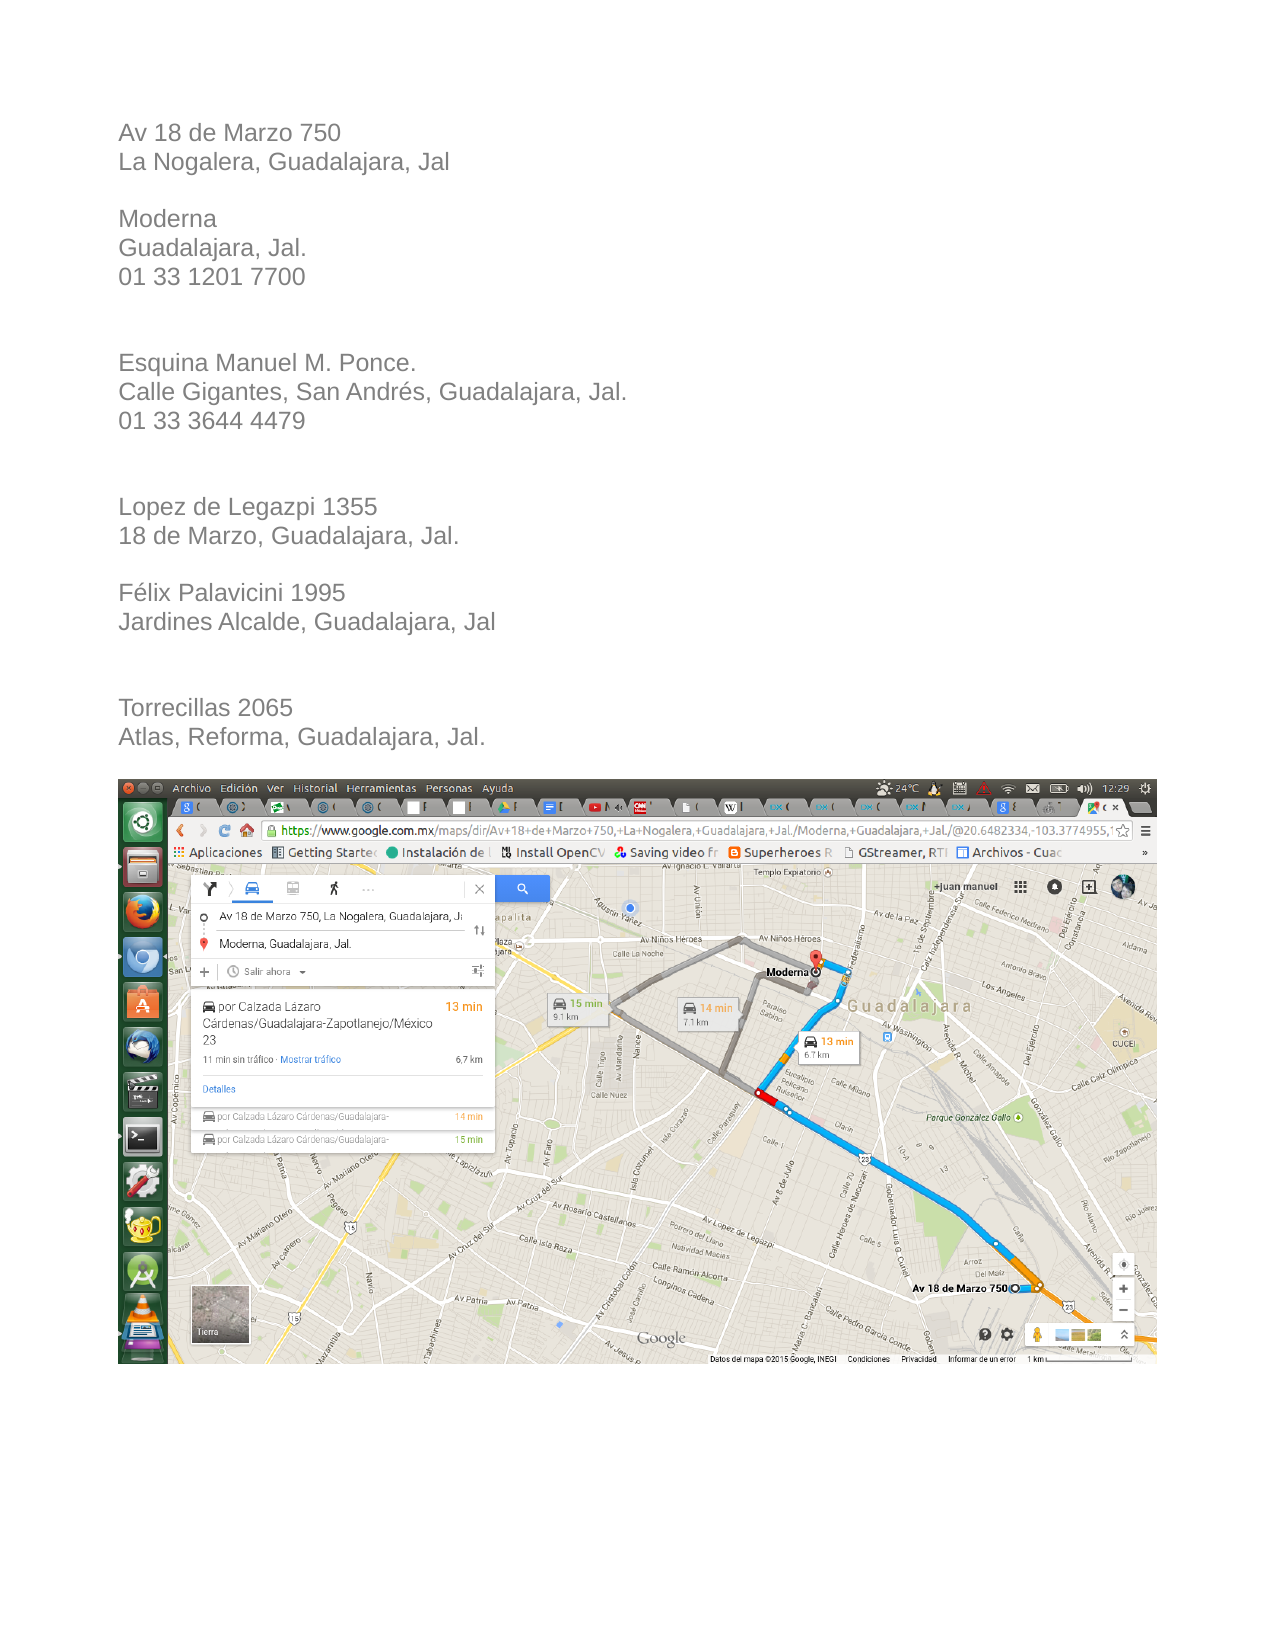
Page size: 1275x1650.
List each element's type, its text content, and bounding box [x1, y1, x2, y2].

picture [118, 779, 1157, 1364]
text Moderna Guadalajara, Jal. 01 33 1201 7700 [118, 204, 1157, 291]
text Av 18 de Marzo 750 La Nogalera, Guadalajara, Jal [118, 118, 1157, 176]
text Esquina Manuel M. Ponce. Calle Gigantes, San Andrés, Guadalajara, Jal. 01 33 3644 4479 [118, 319, 1157, 434]
text Félix Palavicini 1995 Jardines Alcalde, Guadalajara, Jal [118, 578, 1157, 636]
text Lopez de Legazpi 1355 18 de Marzo, Guadalajara, Jal. [118, 463, 1157, 549]
text Torrecillas 2065 Atlas, Reforma, Guadalajara, Jal. [118, 664, 1157, 751]
